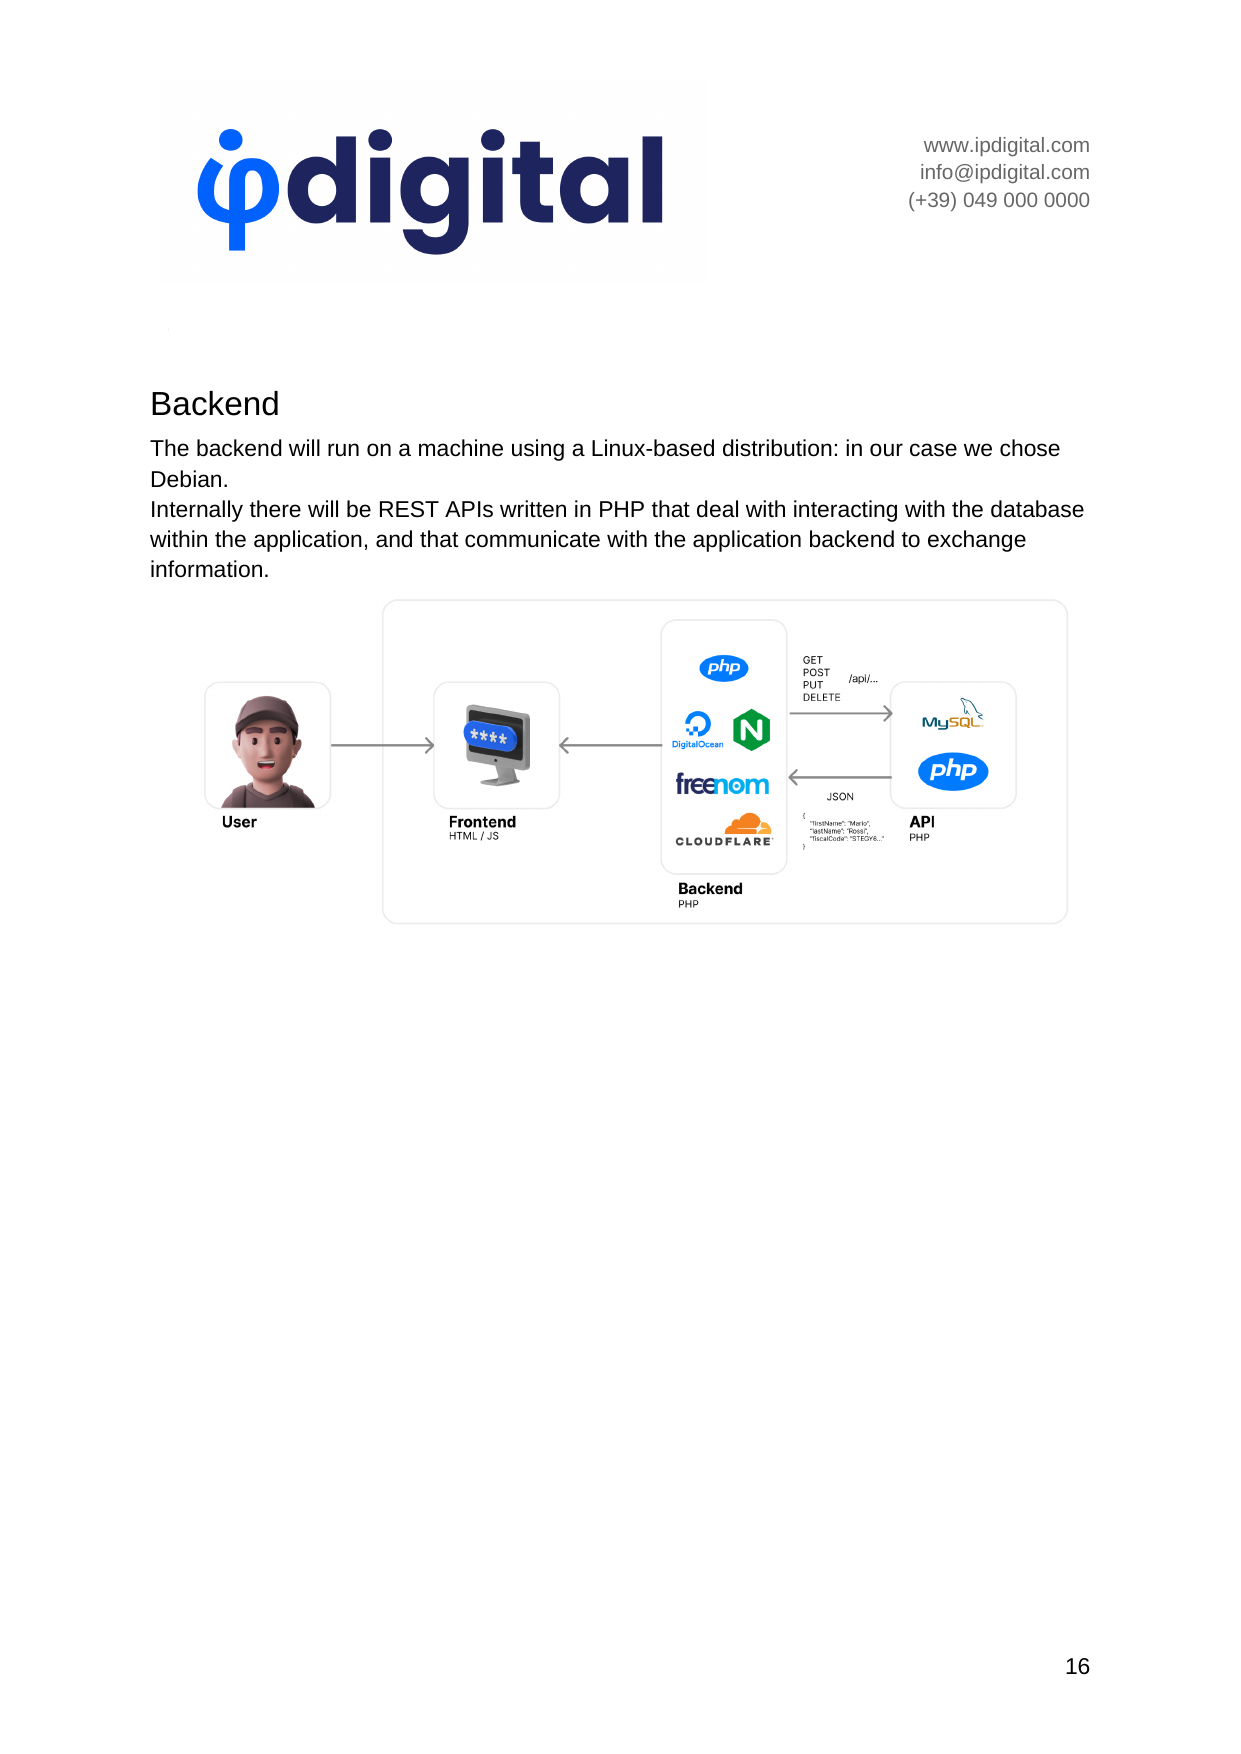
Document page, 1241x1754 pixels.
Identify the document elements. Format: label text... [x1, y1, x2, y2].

picture [153, 78, 709, 285]
picture [150, 586, 1091, 931]
subtitle Backend [150, 384, 1090, 423]
text The backend will run on a machine using a Linux-based distribution: in our case we chose Debian. [150, 435, 1090, 492]
text Internally there will be REST APIs written in PHP that deal with interacting with the database within the application, and that communicate with the application backend to exchange information. [150, 496, 1090, 583]
